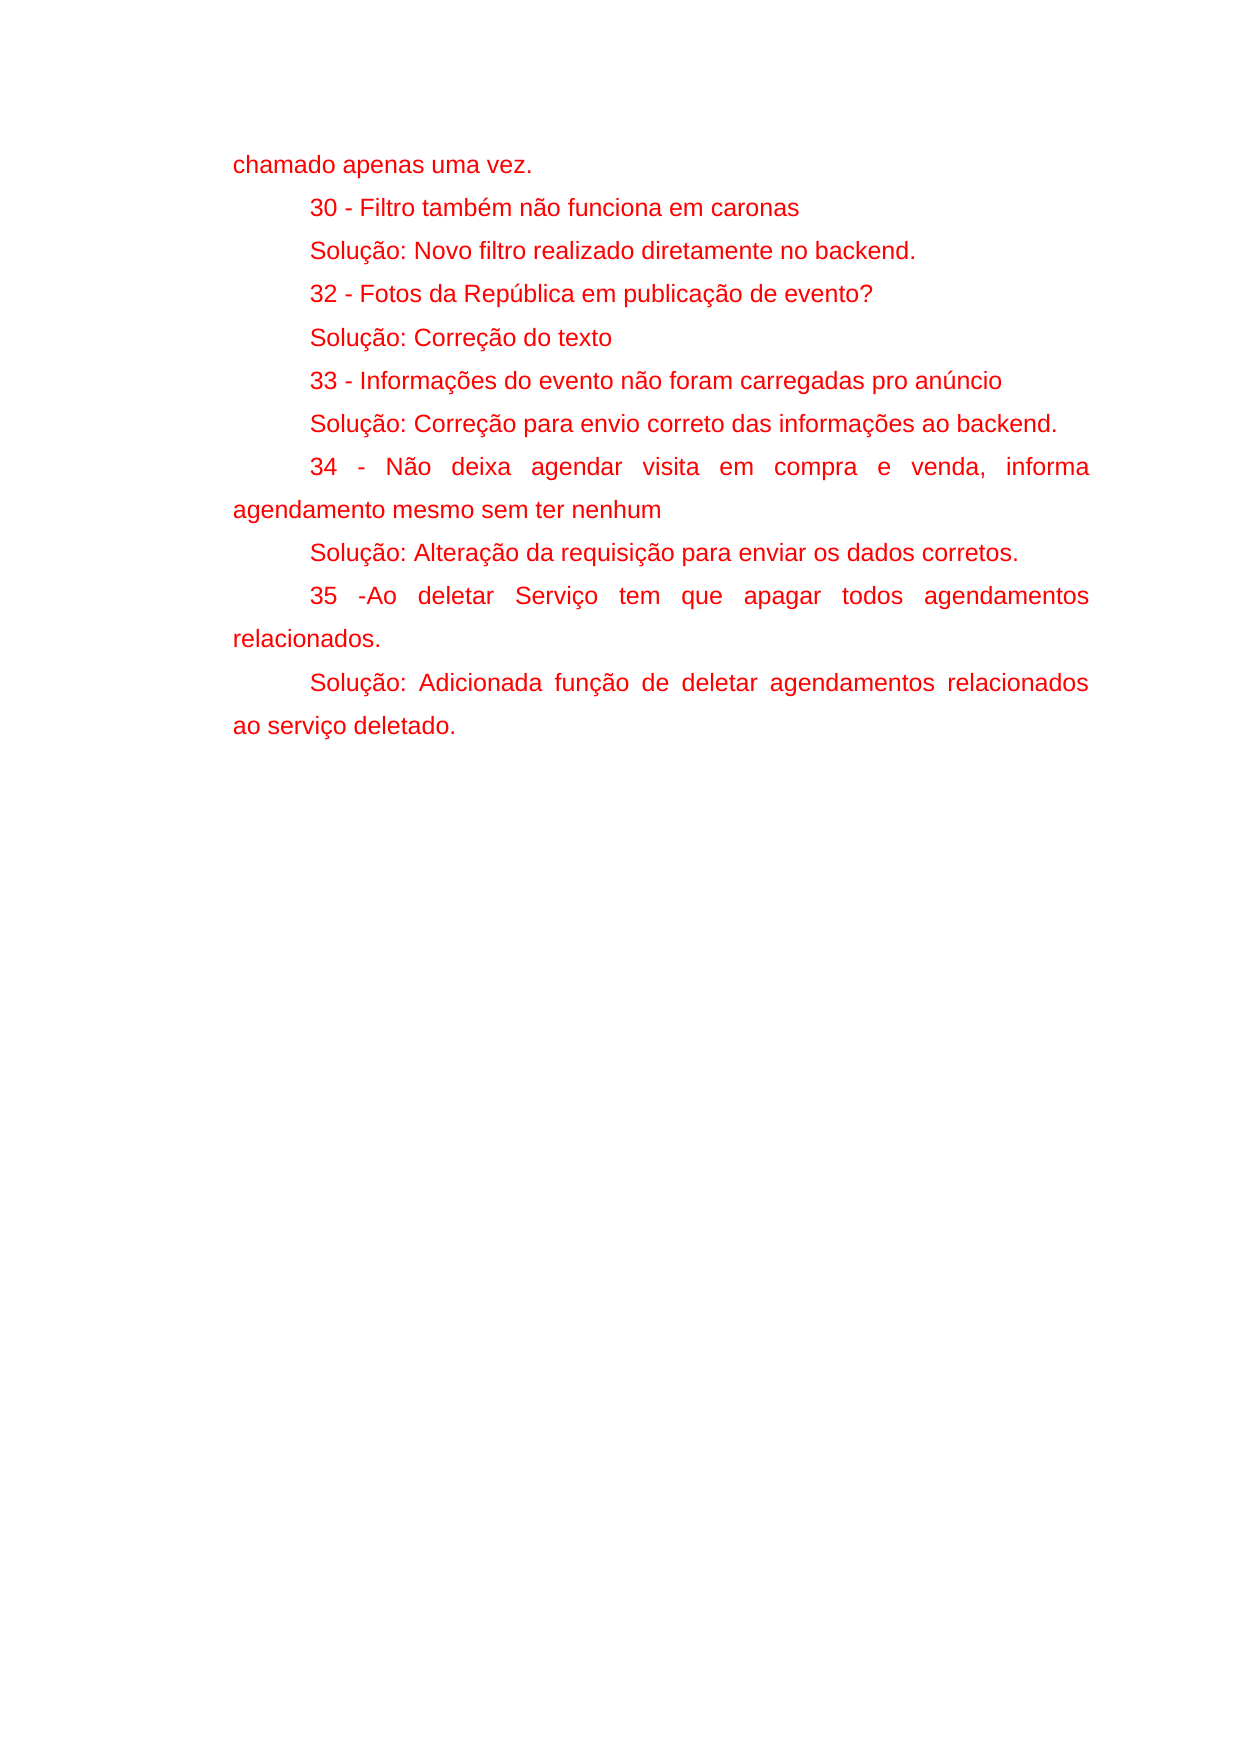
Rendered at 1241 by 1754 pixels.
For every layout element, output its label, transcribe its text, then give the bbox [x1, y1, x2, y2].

text Solução: Correção para envio correto das informações ao backend. [233, 409, 1090, 437]
text 33 - Informações do evento não foram carregadas pro anúncio [233, 366, 1090, 394]
text Solução: Alteração da requisição para enviar os dados corretos. [233, 538, 1090, 567]
text Solução: Novo filtro realizado diretamente no backend. [233, 236, 1090, 265]
text 35 -Ao deletar Serviço tem que apagar todos agendamentos relacionados. [233, 581, 1090, 653]
text chamado apenas uma vez. [233, 150, 1090, 179]
text 32 - Fotos da República em publicação de evento? [233, 279, 1090, 308]
text 30 - Filtro também não funciona em caronas [233, 193, 1090, 222]
text Solução: Adicionada função de deletar agendamentos relacionados ao serviço deletado. [233, 667, 1090, 739]
text 34 - Não deixa agendar visita em compra e venda, informa agendamento mesmo sem ter nenhum [233, 452, 1090, 524]
text Solução: Correção do texto [233, 322, 1090, 351]
